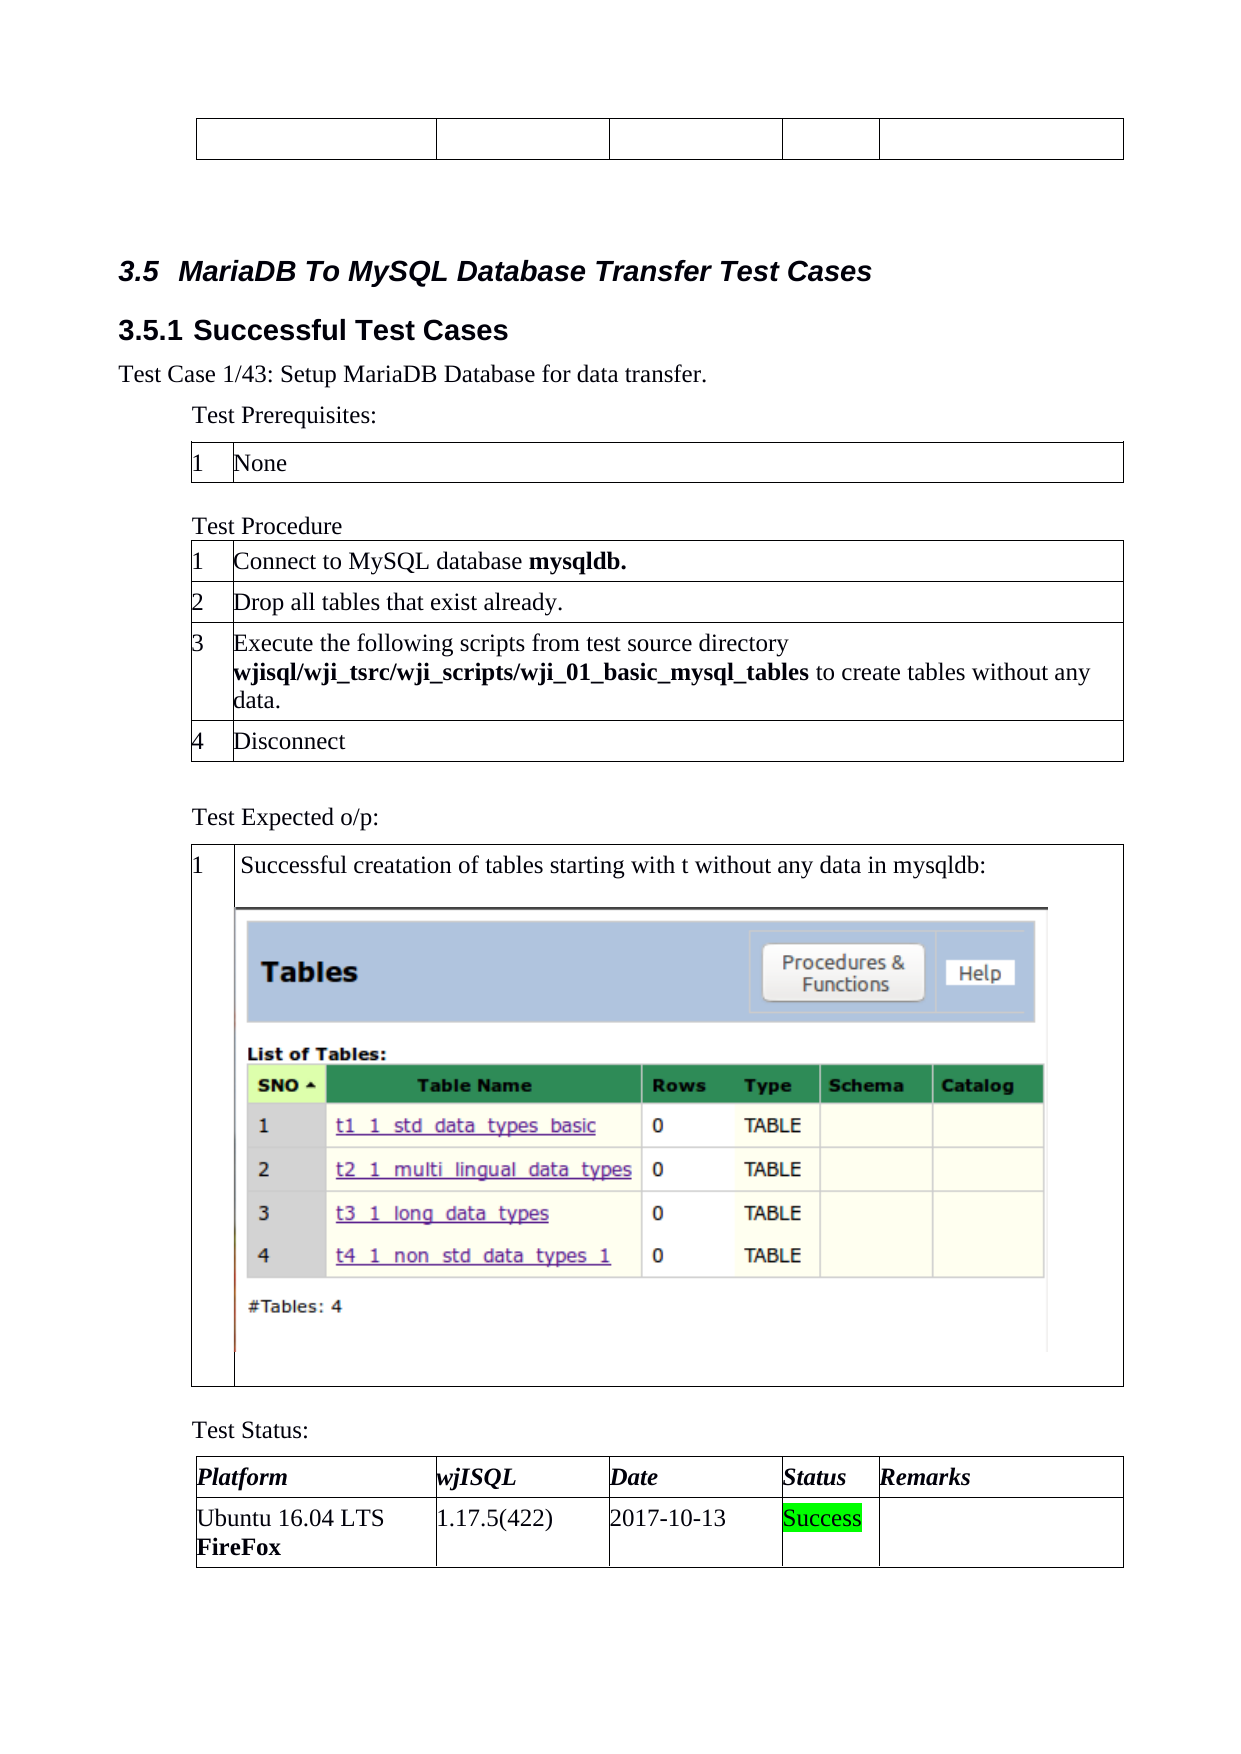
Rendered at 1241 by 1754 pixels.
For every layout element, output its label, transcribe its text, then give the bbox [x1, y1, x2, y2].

table_cell 4 [192, 721, 233, 761]
table_header Platform [197, 1457, 436, 1497]
picture [233, 907, 1048, 1352]
table_cell 1.17.5(422) [437, 1498, 609, 1566]
table_cell [783, 119, 879, 159]
table_cell Ubuntu 16.04 LTS FireFox [197, 1498, 436, 1566]
table_header Remarks [880, 1457, 1123, 1497]
table_cell Disconnect [234, 721, 1123, 761]
table_cell [610, 119, 782, 159]
table_header 1 [192, 541, 233, 581]
table_cell 2 [192, 582, 233, 622]
text Test Prerequisites: [118, 400, 1122, 429]
table_cell [880, 1498, 1123, 1566]
text Test Expected o/p: [118, 802, 1122, 831]
table_cell [880, 119, 1123, 159]
table_cell Drop all tables that exist already. [234, 582, 1123, 622]
text Test Case 1/43: Setup MariaDB Database for data transfer. [118, 359, 1122, 388]
text Test Procedure [118, 511, 1122, 540]
text Test Status: [118, 1415, 1122, 1444]
table_cell [197, 119, 436, 159]
table_cell 3 [192, 623, 233, 720]
table_header Successful creatation of tables starting with t without any data in mysqldb: [235, 845, 1123, 1386]
table_header Date [610, 1457, 782, 1497]
table_header 1 [192, 845, 234, 1386]
table_header Connect to MySQL database mysqldb. [234, 541, 1123, 581]
table_cell [437, 119, 609, 159]
table_cell Execute the following scripts from test source directory wjisql/wji_tsrc/wji_scripts/wji_01_basic_mysql_tables to create tables without any data. [234, 623, 1123, 720]
table_header 1 [192, 443, 233, 482]
table_header Status [783, 1457, 879, 1497]
table_cell 2017-10-13 [610, 1498, 782, 1566]
table_header wjISQL [437, 1457, 609, 1497]
table_cell Success [783, 1498, 879, 1566]
subtitle MariaDB To MySQL Database Transfer Test Cases [118, 254, 1122, 288]
table_header None [234, 443, 1123, 482]
subtitle Successful Test Cases [118, 313, 1122, 346]
